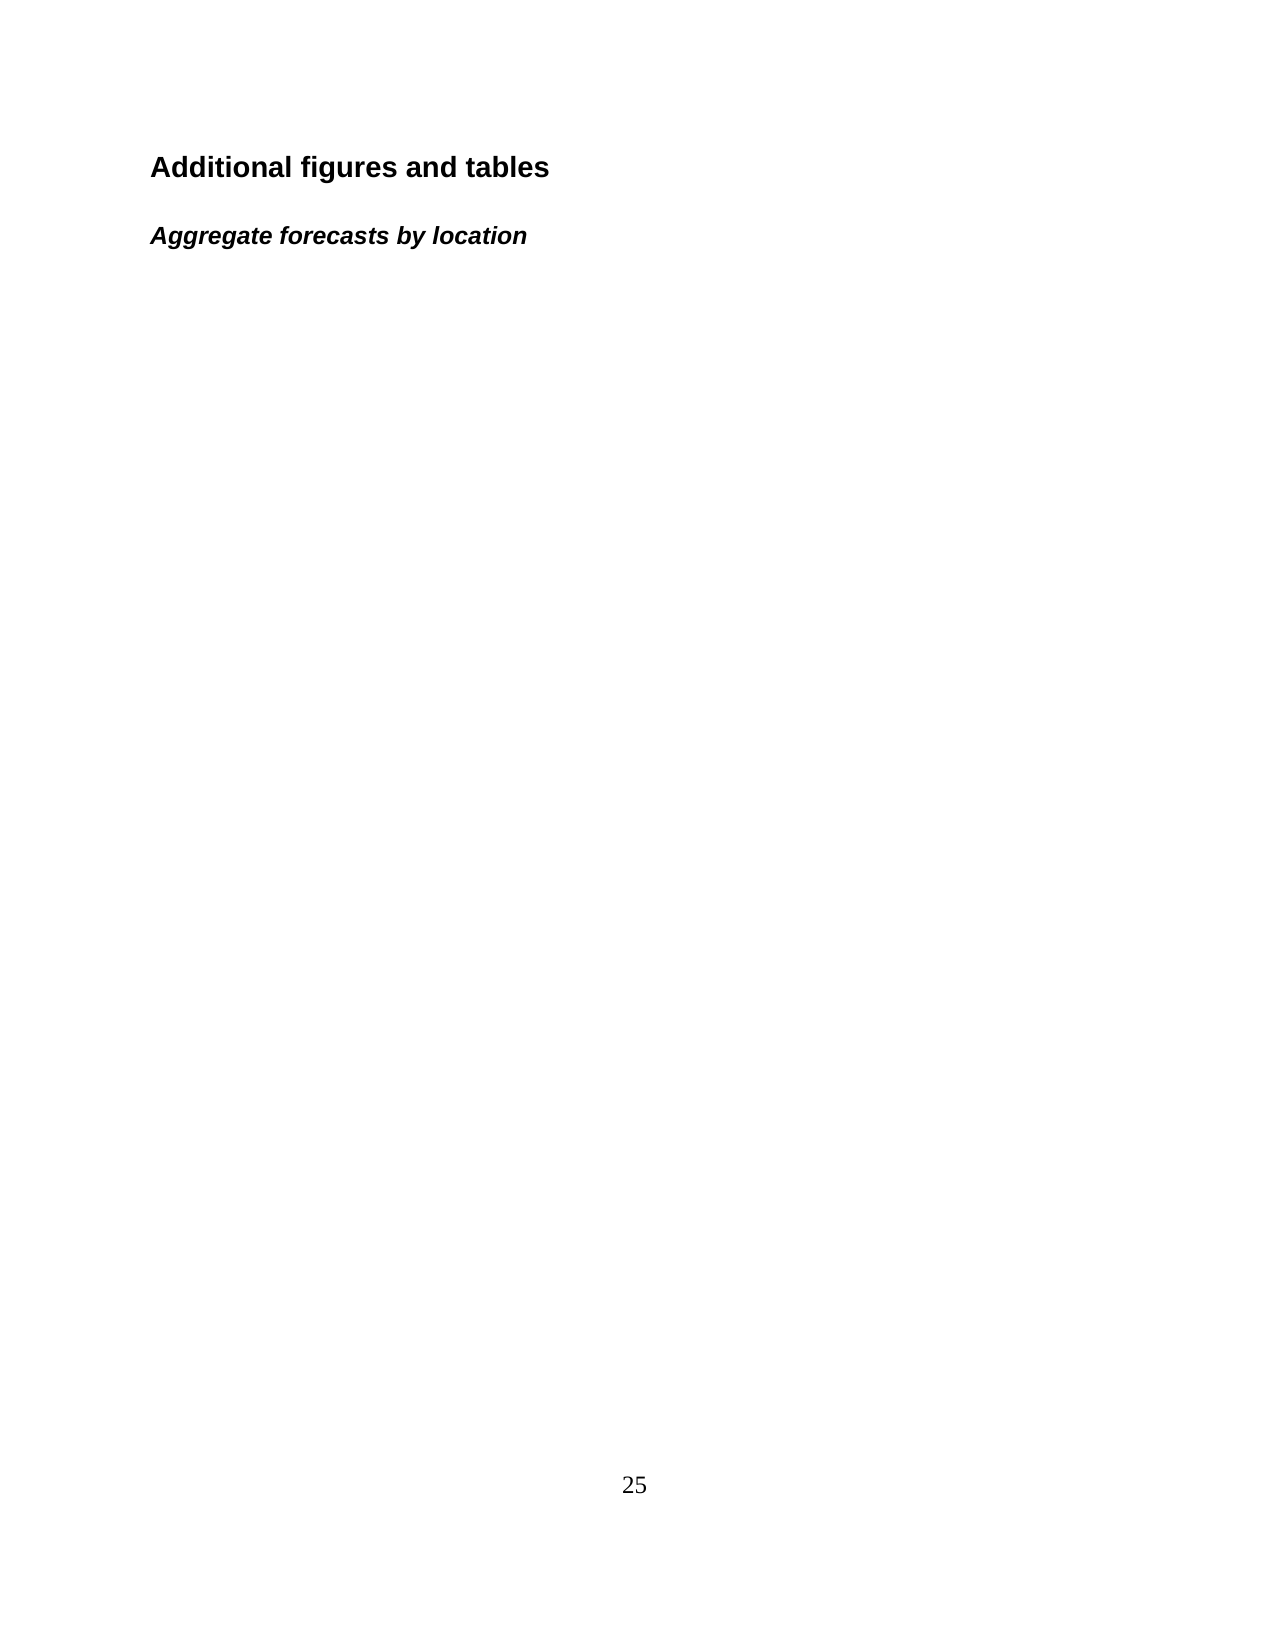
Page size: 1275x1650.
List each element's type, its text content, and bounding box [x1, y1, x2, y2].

subtitle Additional figures and tables [150, 150, 1125, 183]
subtitle Aggregate forecasts by location [150, 221, 1125, 249]
